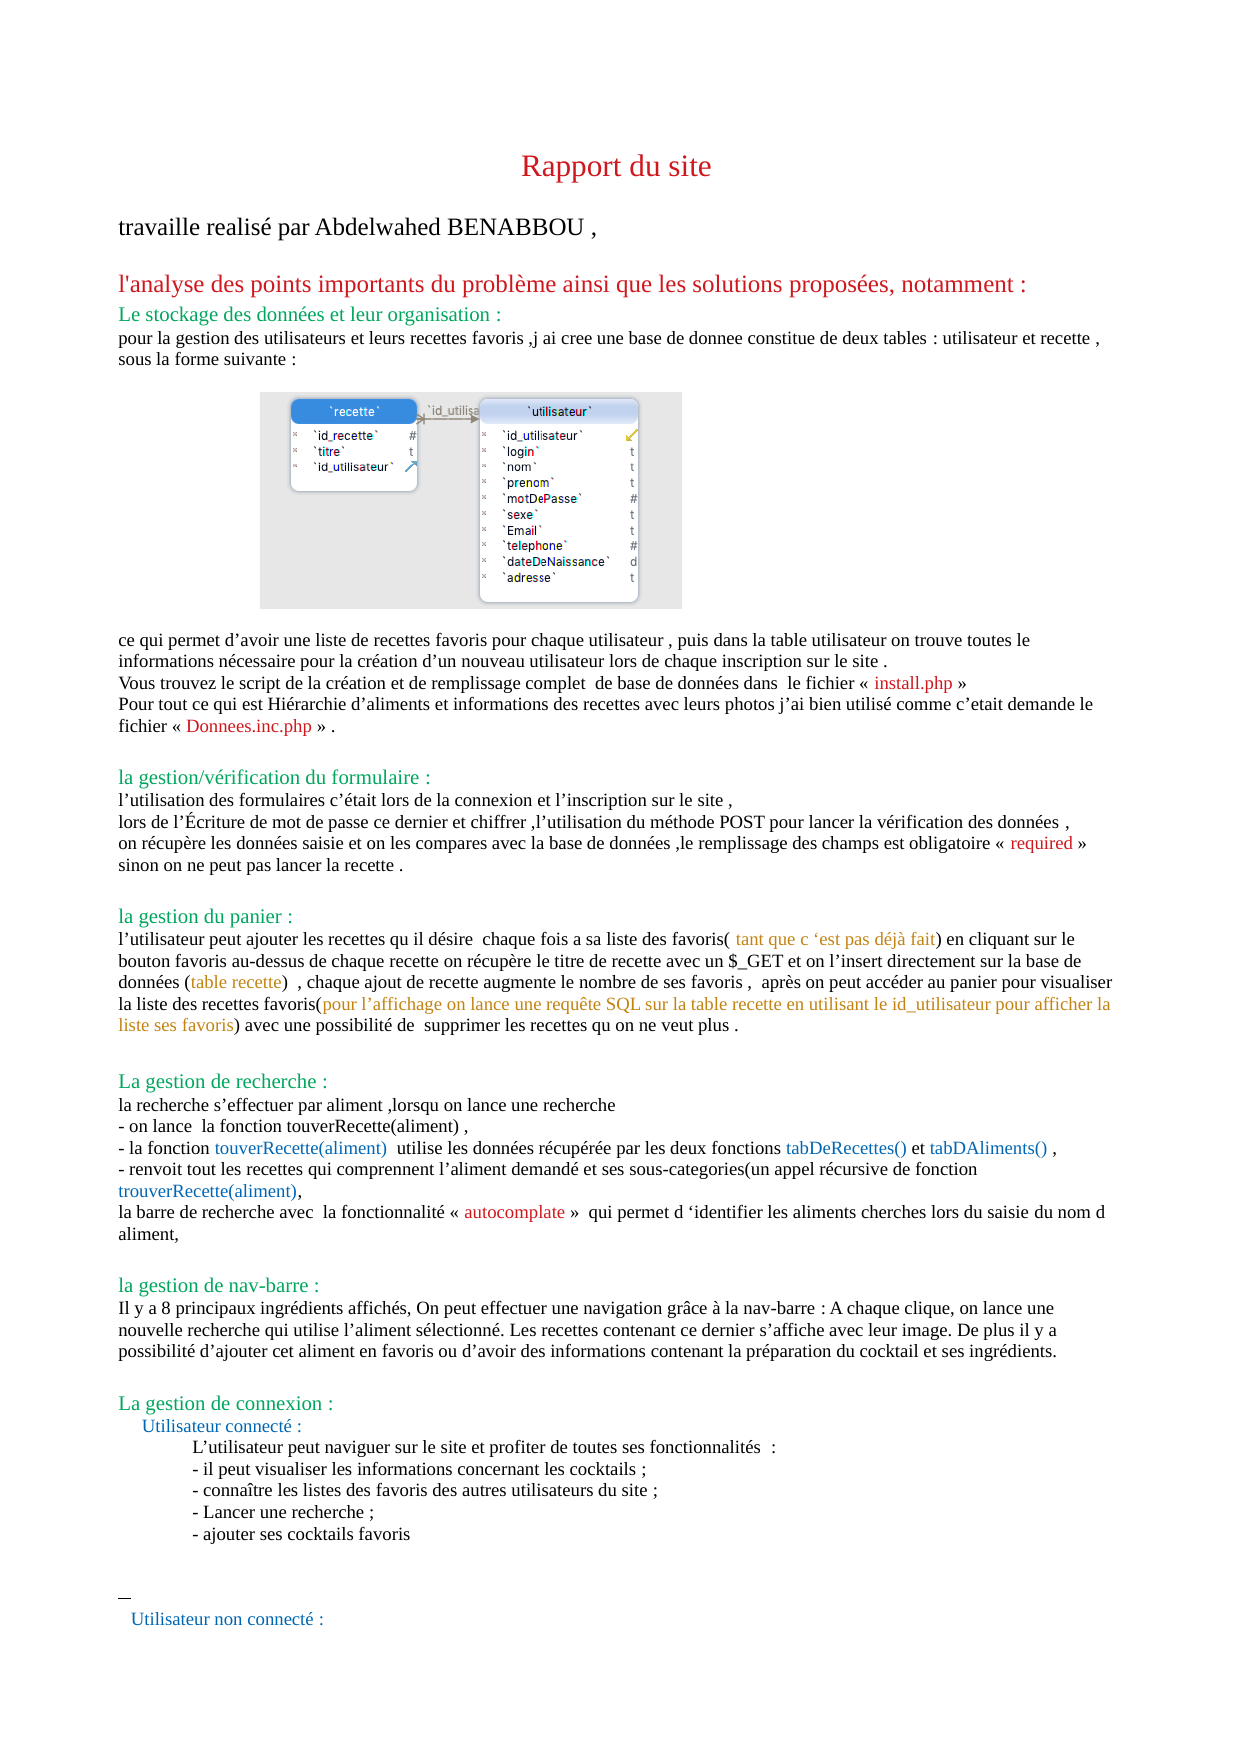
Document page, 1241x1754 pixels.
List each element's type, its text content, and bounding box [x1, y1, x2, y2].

text pour la gestion des utilisateurs et leurs recettes favoris ,j ai cree une base de donnee constitue de deux tables : utilisateur et recette , sous la forme suivante : [118, 327, 1122, 370]
text travaille realisé par Abdelwahed BENABBOU , [118, 212, 1122, 240]
text - renvoit tout les recettes qui comprennent l’aliment demandé et ses sous-categories(un appel récursive de fonction trouverRecette(aliment), [118, 1158, 1122, 1201]
text l’utilisation des formulaires c’était lors de la connexion et l’inscription sur le site , [118, 789, 1122, 811]
text la gestion de nav-barre : [118, 1273, 1122, 1297]
text l'analyse des points importants du problème ainsi que les solutions proposées, notamment : [118, 269, 1122, 298]
text Rapport du site [118, 147, 1122, 183]
text la barre de recherche avec la fonctionnalité « autocomplate » qui permet d ‘identifier les aliments cherches lors du saisie du nom d aliment, [118, 1201, 1122, 1244]
text la gestion/vérification du formulaire : [118, 765, 1122, 789]
text - ajouter ses cocktails favoris [118, 1522, 1122, 1544]
text Utilisateur connecté : [118, 1415, 1122, 1436]
text ce qui permet d’avoir une liste de recettes favoris pour chaque utilisateur , puis dans la table utilisateur on trouve toutes le informations nécessaire pour la création d’un nouveau utilisateur lors de chaque inscription sur le site . [118, 628, 1122, 672]
text - il peut visualiser les informations concernant les cocktails ; [118, 1458, 1122, 1479]
text Vous trouvez le script de la création et de remplissage complet de base de données dans le fichier « install.php » [118, 672, 1122, 693]
text - connaître les listes des favoris des autres utilisateurs du site ; [118, 1479, 1122, 1501]
text la gestion du panier : [118, 904, 1122, 928]
text - Lancer une recherche ; [118, 1501, 1122, 1522]
text lors de l’Écriture de mot de passe ce dernier et chiffrer ,l’utilisation du méthode POST pour lancer la vérification des données , [118, 811, 1122, 832]
text La gestion de recherche : [118, 1065, 1122, 1093]
text Le stockage des données et leur organisation : [118, 298, 1122, 327]
text La gestion de connexion : [118, 1391, 1122, 1415]
text Pour tout ce qui est Hiérarchie d’aliments et informations des recettes avec leurs photos j’ai bien utilisé comme c’etait demande le fichier « Donnees.inc.php » . [118, 693, 1122, 736]
text L’utilisateur peut naviguer sur le site et profiter de toutes ses fonctionnalités : [118, 1436, 1122, 1458]
text Utilisateur non connecté : [118, 1602, 1122, 1630]
text on récupère les données saisie et on les compares avec la base de données ,le remplissage des champs est obligatoire « required » sinon on ne peut pas lancer la recette . [118, 832, 1122, 875]
text - la fonction touverRecette(aliment) utilise les données récupérée par les deux fonctions tabDeRecettes() et tabDAliments() , [118, 1137, 1122, 1158]
text Il y a 8 principaux ingrédients affichés, On peut effectuer une navigation grâce à la nav-barre : A chaque clique, on lance une nouvelle recherche qui utilise l’aliment sélectionné. Les recettes contenant ce dernier s’affiche avec leur image. De plus il y a possibilité d’ajouter cet aliment en favoris ou d’avoir des informations contenant la préparation du cocktail et ses ingrédients. [118, 1297, 1122, 1362]
text l’utilisateur peut ajouter les recettes qu il désire chaque fois a sa liste des favoris( tant que c ‘est pas déjà fait) en cliquant sur le bouton favoris au-dessus de chaque recette on récupère le titre de recette avec un $_GET et on l’insert directement sur la base de données (table recette) , chaque ajout de recette augmente le nombre de ses favoris , après on peut accéder au panier pour visualiser la liste des recettes favoris(pour l’affichage on lance une requête SQL sur la table recette en utilisant le id_utilisateur pour afficher la liste ses favoris) avec une possibilité de supprimer les recettes qu on ne veut plus . [118, 928, 1122, 1036]
text - on lance la fonction touverRecette(aliment) , [118, 1115, 1122, 1137]
text la recherche s’effectuer par aliment ,lorsqu on lance une recherche [118, 1093, 1122, 1115]
picture [259, 392, 683, 609]
